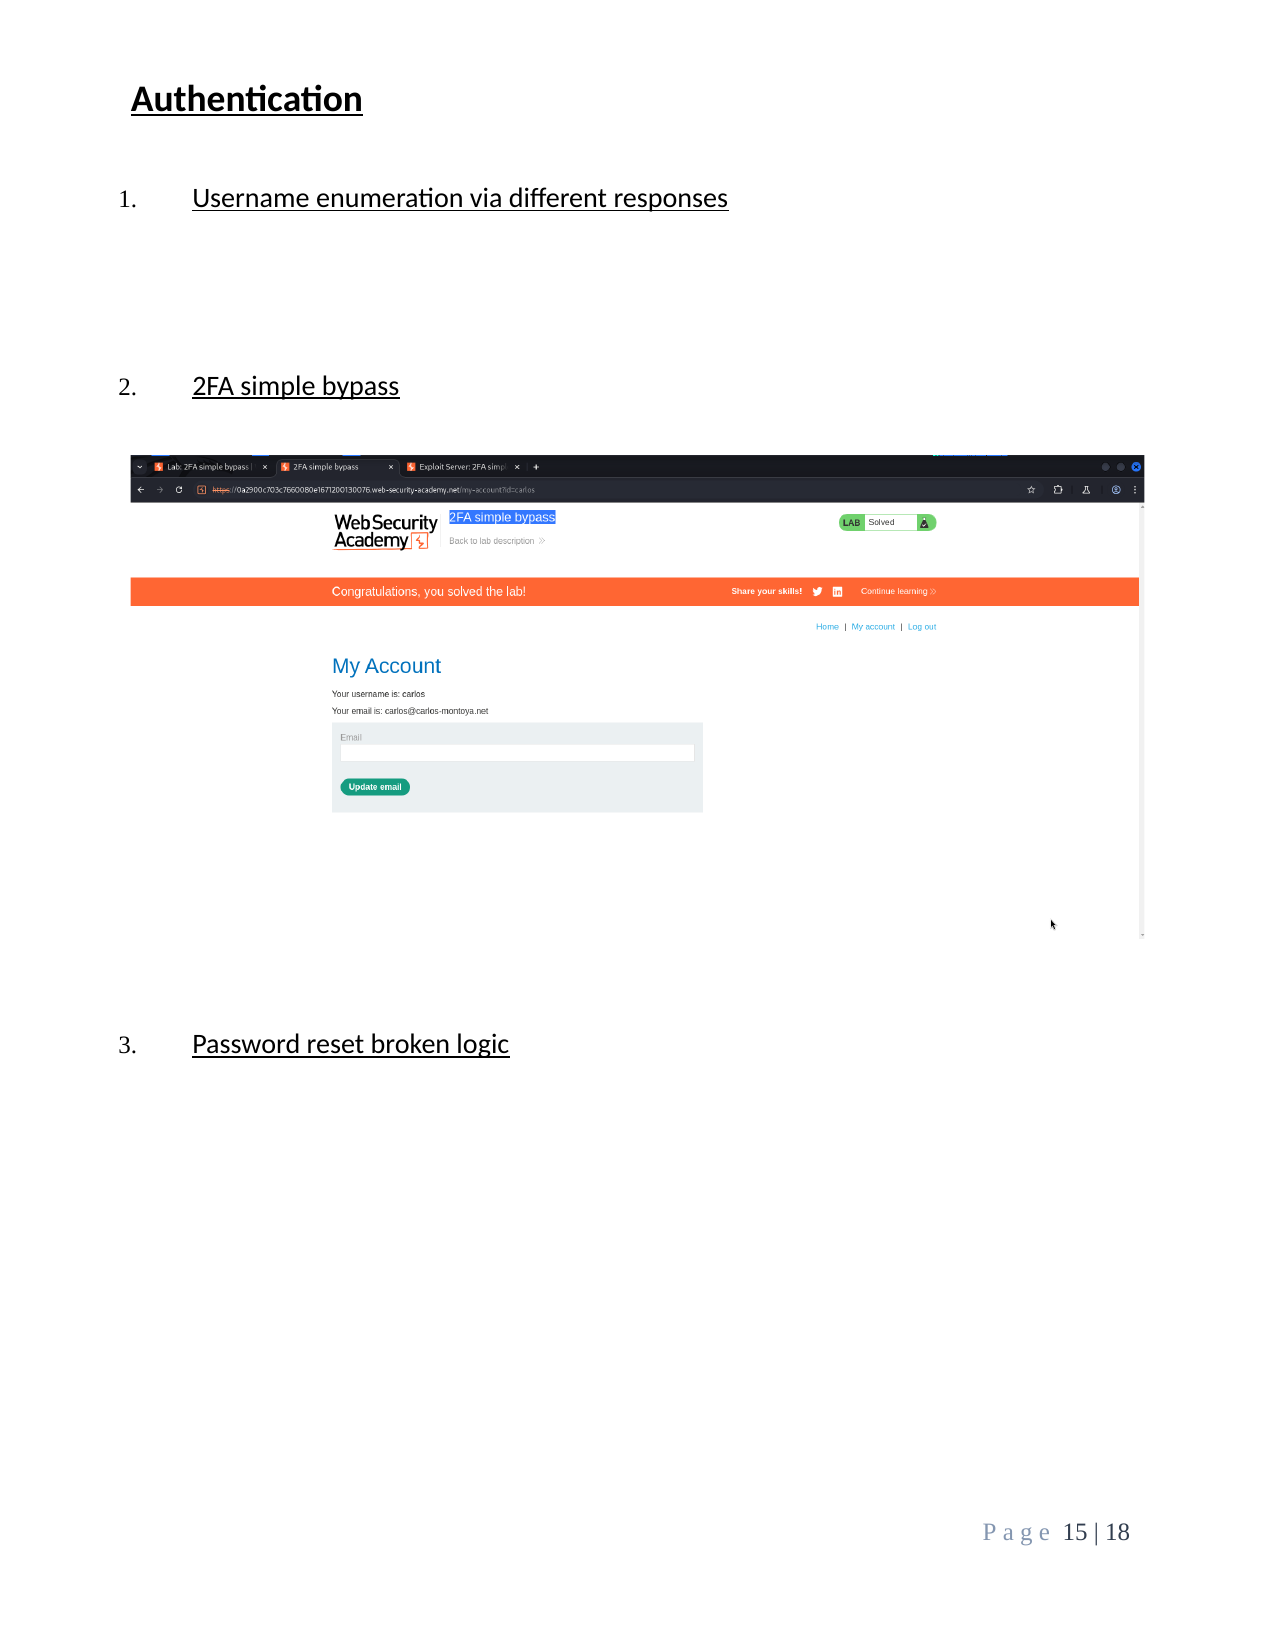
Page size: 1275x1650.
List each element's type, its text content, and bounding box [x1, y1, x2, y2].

list 2FA simple bypass [118, 368, 1144, 402]
subtitle Authentication [131, 75, 1144, 121]
list Password reset broken logic [118, 1027, 1144, 1061]
list Username enumeration via different responses [118, 180, 1144, 214]
